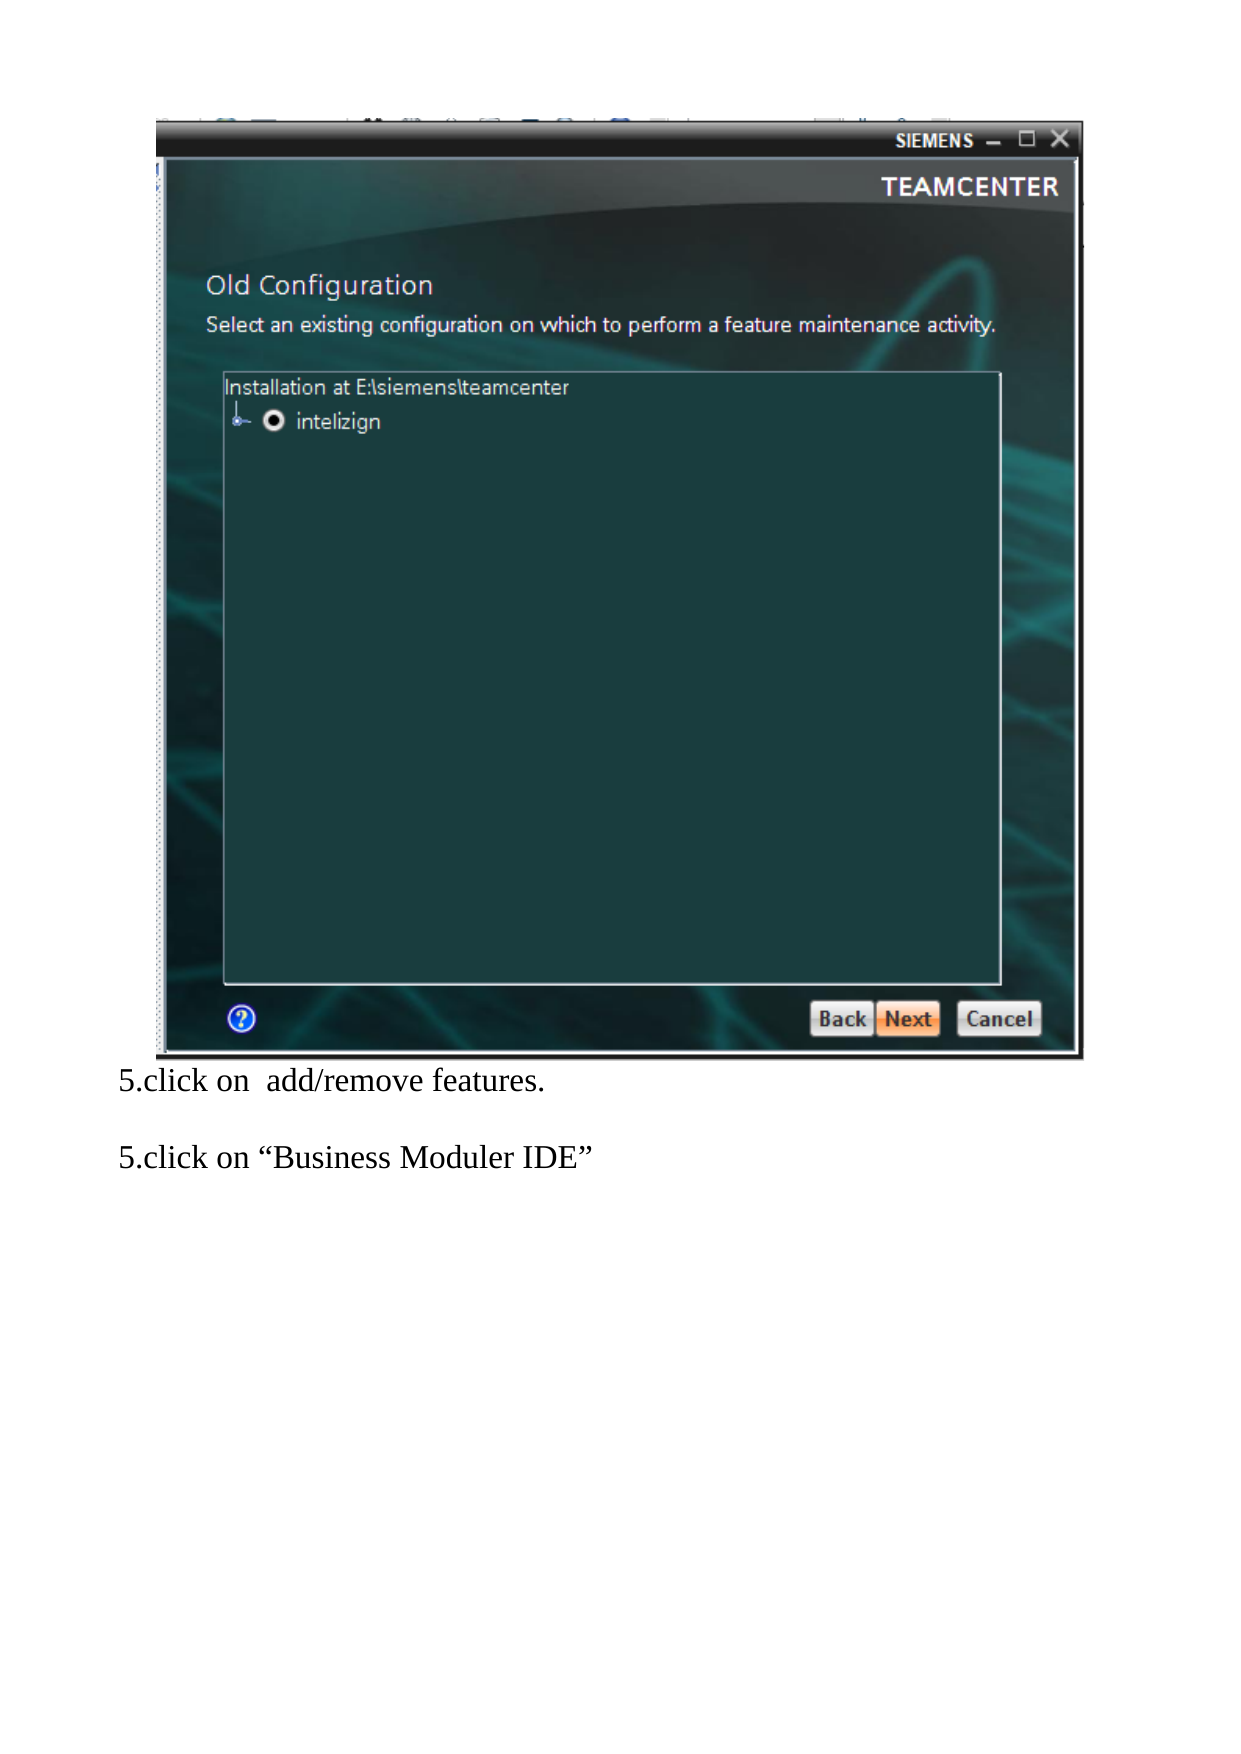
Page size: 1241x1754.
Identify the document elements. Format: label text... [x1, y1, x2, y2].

text 5.click on add/remove features. [118, 1012, 1122, 1099]
picture [156, 118, 1085, 1061]
text 5.click on “Business Moduler IDE” [118, 1137, 1122, 1175]
